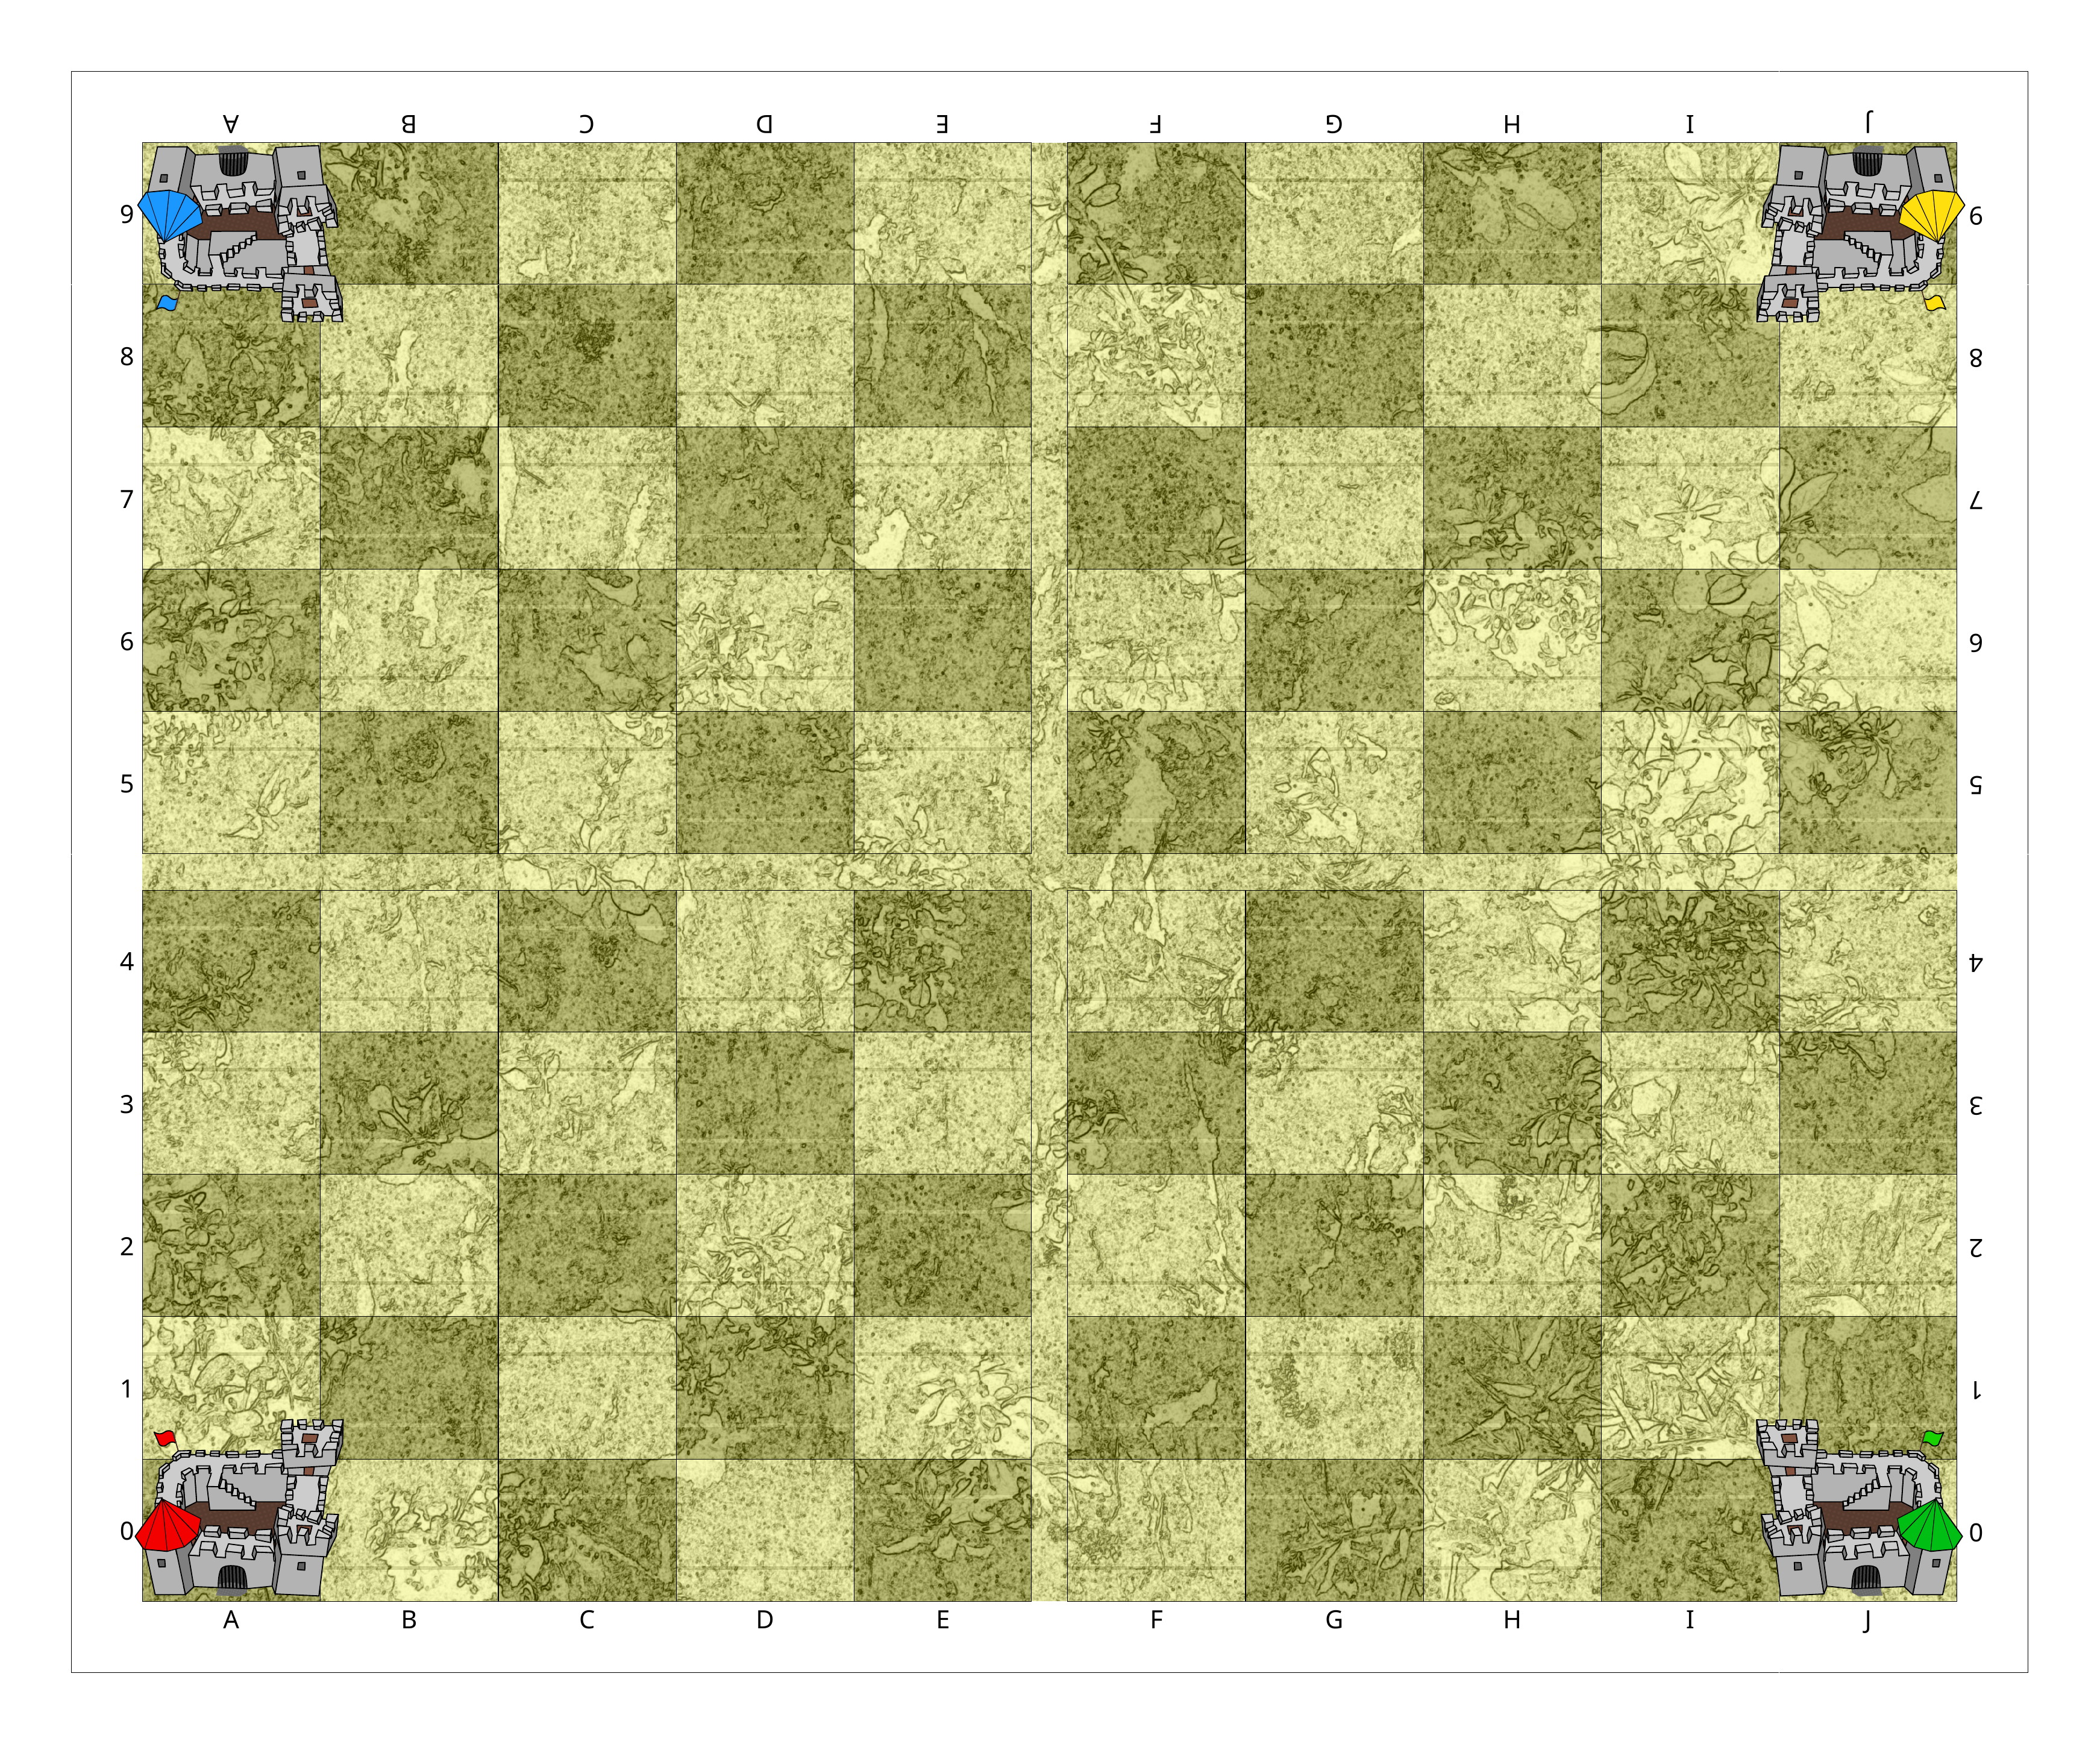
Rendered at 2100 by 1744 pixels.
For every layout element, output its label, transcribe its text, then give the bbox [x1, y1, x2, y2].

table_cell 0 [72, 1460, 142, 1602]
table_cell A [142, 1602, 320, 1672]
table_cell [1957, 1460, 2028, 1602]
table_cell 3 [72, 1032, 142, 1175]
table_header [1779, 72, 1957, 142]
table_header [498, 72, 676, 142]
table_cell [1957, 890, 2028, 1032]
table_cell J [1779, 1602, 1957, 1672]
table_cell 7 [72, 427, 142, 569]
table_header [1423, 72, 1601, 142]
table_cell [1957, 1317, 2028, 1460]
table_cell [72, 855, 142, 890]
table_cell [1957, 142, 2028, 284]
table_cell I [1601, 1602, 1779, 1672]
table_cell [1957, 712, 2028, 854]
table_cell [1957, 1602, 2028, 1672]
table_cell [1957, 1175, 2028, 1317]
table_header [320, 72, 498, 142]
table_header [676, 72, 854, 142]
table_cell G [1245, 1602, 1423, 1672]
table_cell 6 [72, 569, 142, 712]
table_header [1957, 72, 2028, 142]
table_cell [1957, 1032, 2028, 1175]
table_cell D [676, 1602, 854, 1672]
table_header [1601, 72, 1779, 142]
table_header [142, 72, 320, 142]
table_cell B [320, 1602, 498, 1672]
table_header [1032, 72, 1067, 142]
table_header [1067, 72, 1245, 142]
table_cell 1 [72, 1317, 142, 1460]
table_cell 4 [72, 890, 142, 1032]
table_cell [1957, 285, 2028, 427]
table_header [72, 72, 142, 142]
table_cell H [1423, 1602, 1601, 1672]
table_cell 5 [72, 712, 142, 854]
table_cell 9 [72, 142, 142, 284]
table_cell [1957, 427, 2028, 569]
table_cell 8 [72, 285, 142, 427]
table_cell [1957, 855, 2028, 890]
table_cell [1957, 569, 2028, 712]
table_cell [1032, 1602, 1067, 1672]
table_header [854, 72, 1032, 142]
table_cell 2 [72, 1175, 142, 1317]
table_cell F [1067, 1602, 1245, 1672]
table_cell E [854, 1602, 1032, 1672]
table_header [1245, 72, 1423, 142]
table_cell C [498, 1602, 676, 1672]
table_cell [72, 1602, 142, 1672]
